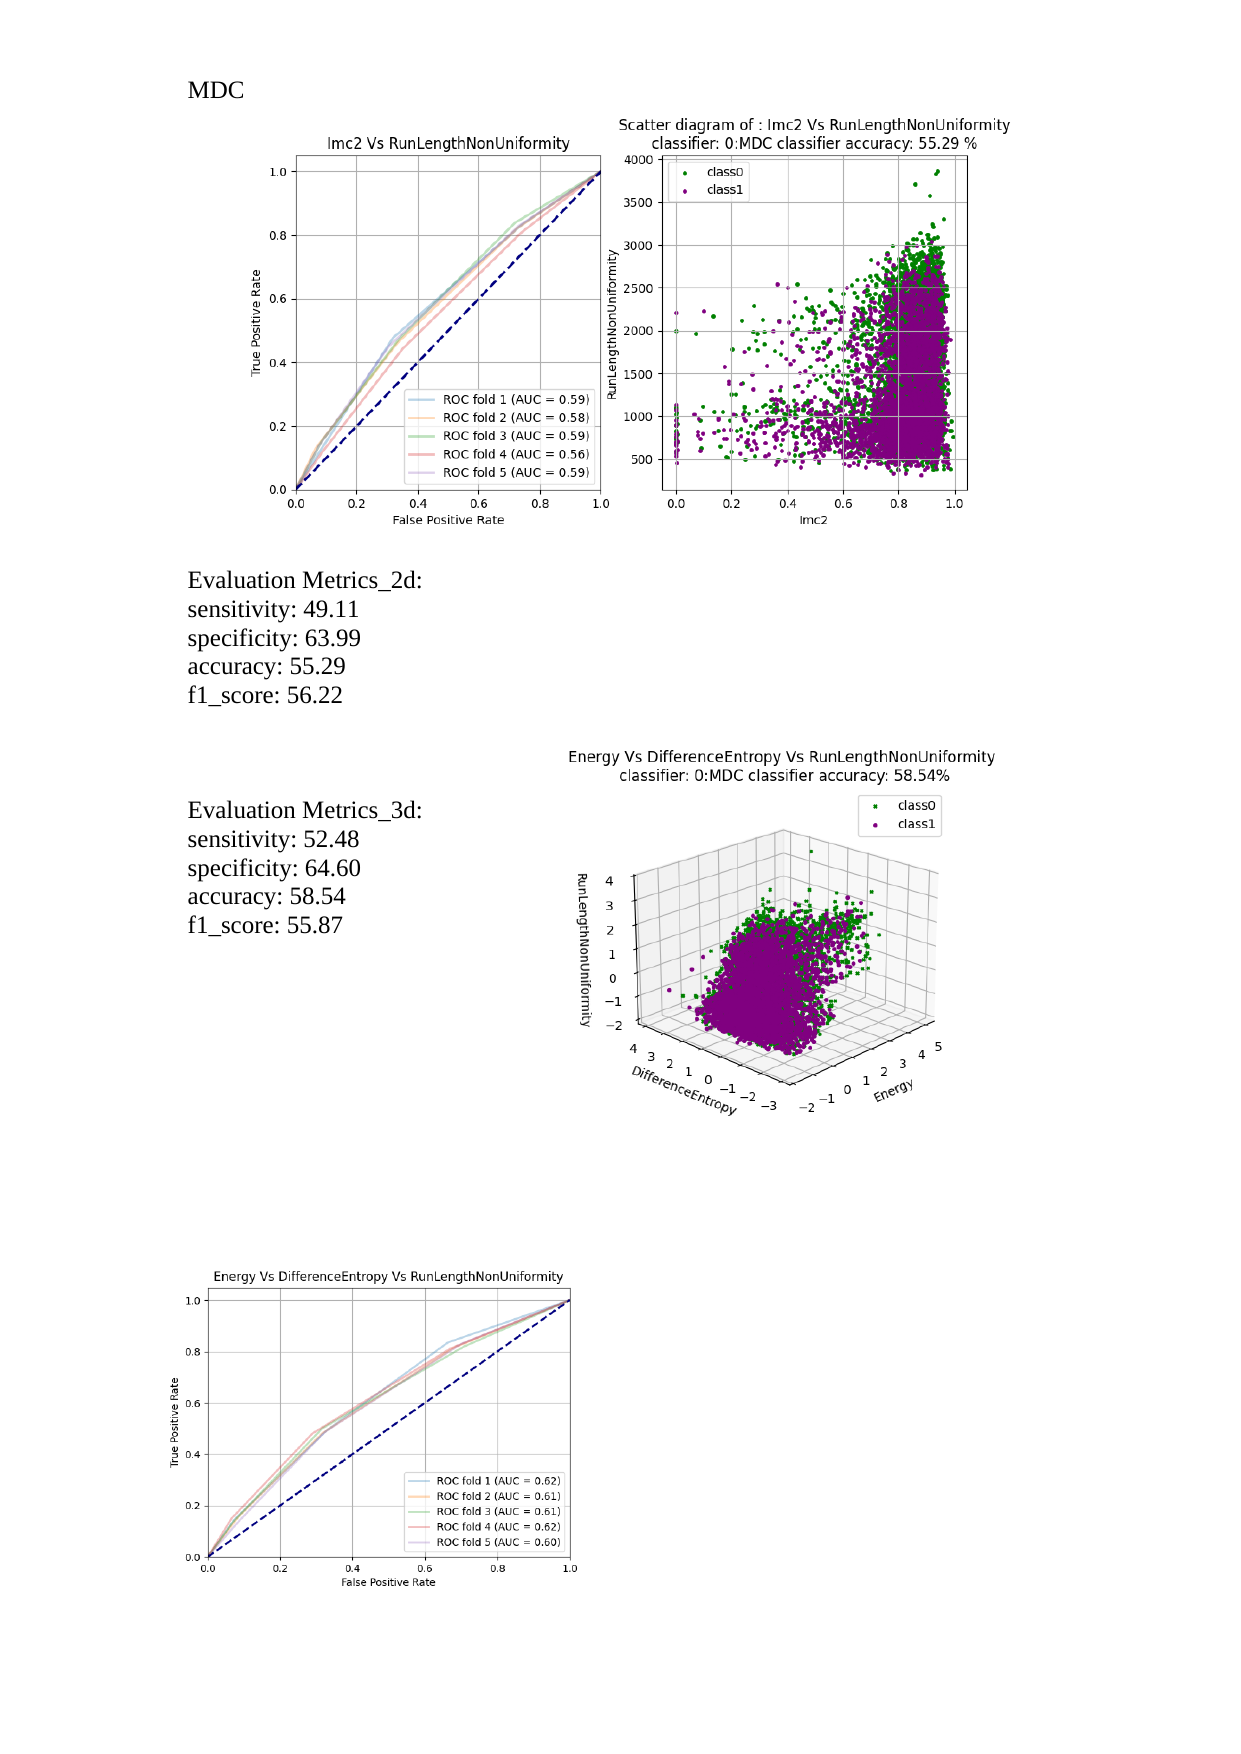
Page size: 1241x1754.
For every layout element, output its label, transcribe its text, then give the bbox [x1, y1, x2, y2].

picture [149, 1245, 616, 1595]
text Evaluation Metrics_3d: [187, 795, 489, 824]
text accuracy: 58.54 [187, 881, 489, 910]
text f1_score: 56.22 [187, 680, 1053, 709]
text sensitivity: 49.11 [187, 594, 1053, 623]
picture [489, 737, 1060, 1165]
text specificity: 64.60 [187, 853, 489, 881]
text specificity: 63.99 [187, 623, 1053, 651]
picture [187, 103, 1053, 537]
text MDC [187, 75, 1053, 103]
text accuracy: 55.29 [187, 651, 1053, 680]
text f1_score: 55.87 [187, 910, 489, 939]
text sensitivity: 52.48 [187, 824, 489, 853]
text Evaluation Metrics_2d: [187, 565, 1053, 594]
